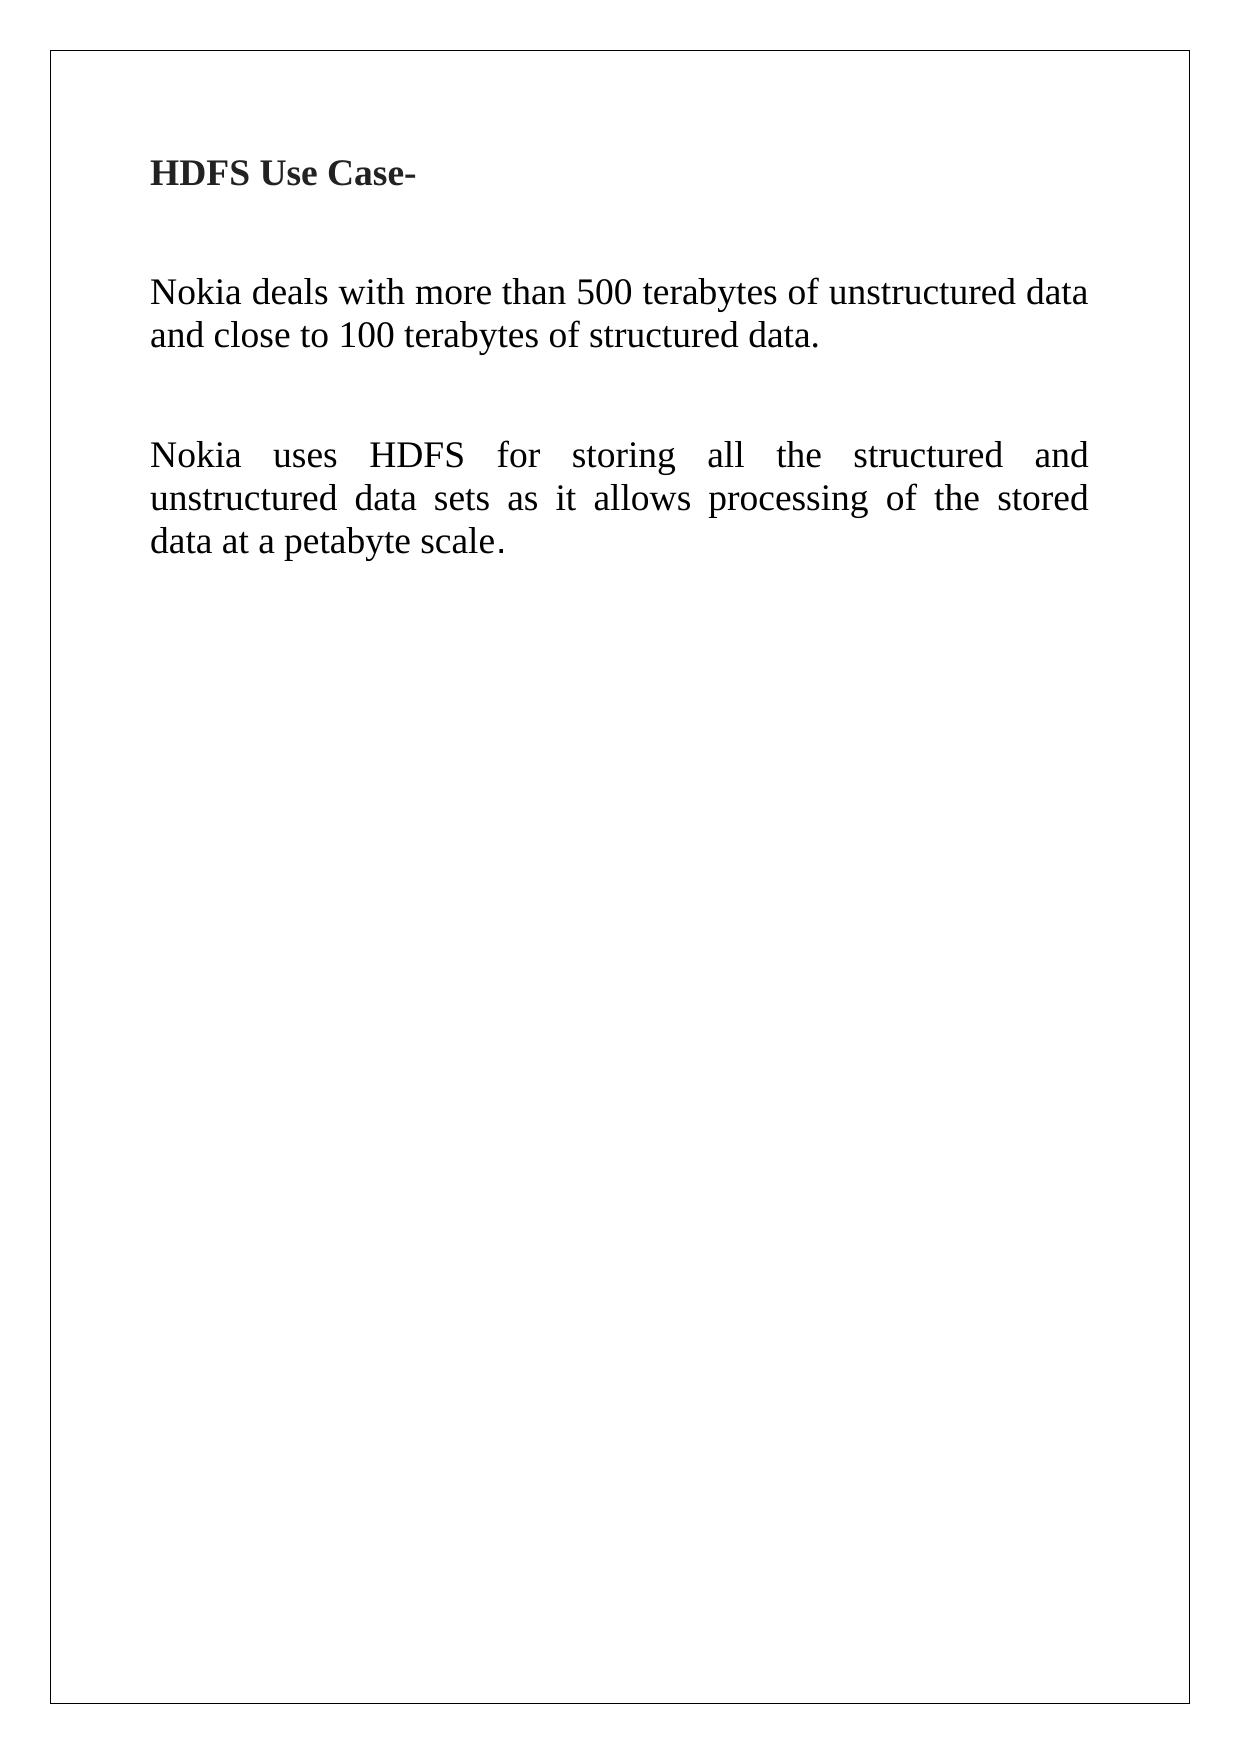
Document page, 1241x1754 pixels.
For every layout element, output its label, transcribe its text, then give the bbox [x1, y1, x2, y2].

subtitle HDFS Use Case- [150, 150, 1090, 193]
subtitle Nokia deals with more than 500 terabytes of unstructured data and close to 100 terabytes of structured data. [150, 269, 1090, 356]
subtitle Nokia uses HDFS for storing all the structured and unstructured data sets as it allows processing of the stored data at a petabyte scale. [150, 432, 1090, 562]
